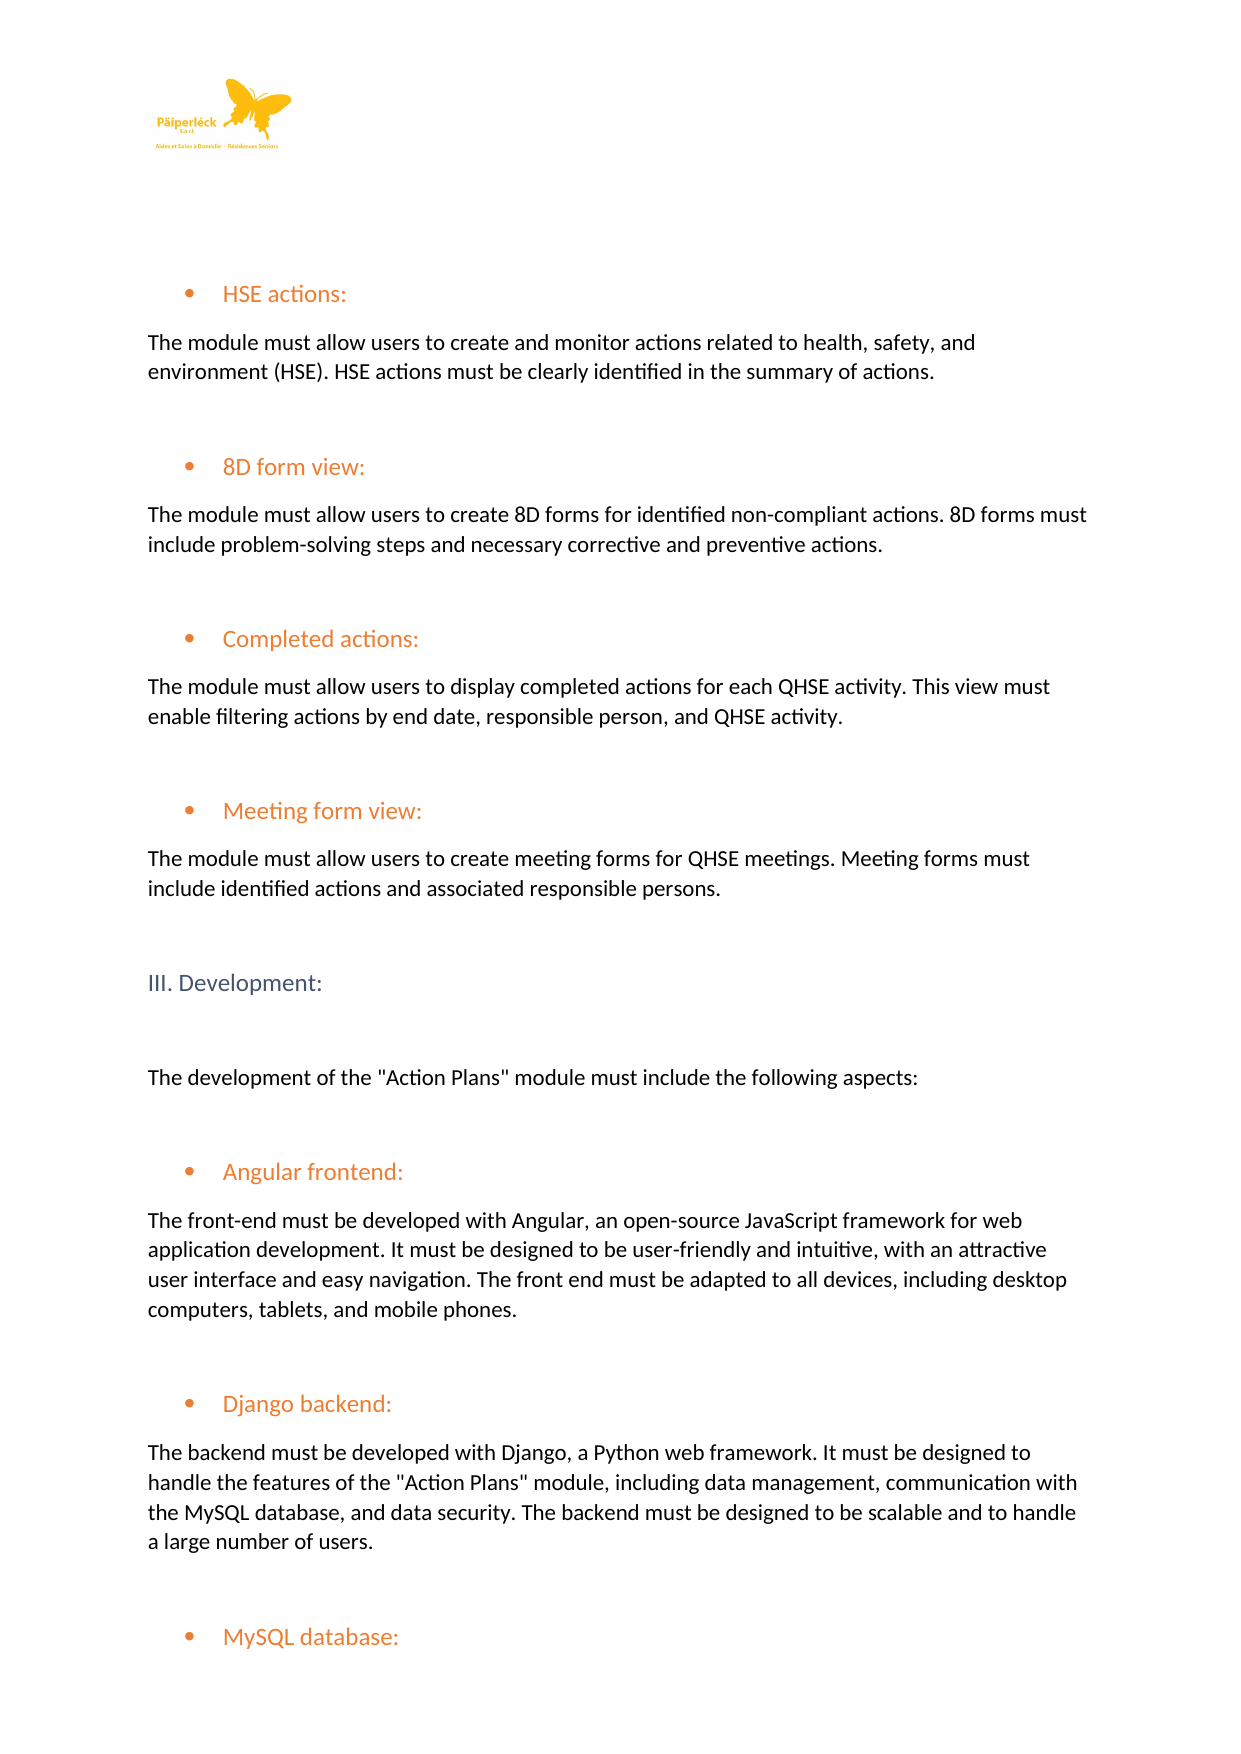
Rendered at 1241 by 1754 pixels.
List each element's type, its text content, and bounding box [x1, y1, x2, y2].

text The module must allow users to display completed actions for each QHSE activity. This view must enable filtering actions by end date, responsible person, and QHSE activity. [148, 672, 1093, 730]
list MySQL database: [185, 1621, 1093, 1651]
list HSE actions: [185, 278, 1093, 309]
list Django backend: [185, 1388, 1093, 1419]
list Completed actions: [185, 623, 1093, 653]
text The backend must be developed with Django, a Python web framework. It must be designed to handle the features of the "Action Plans" module, including data management, communication with the MySQL database, and data security. The backend must be designed to be scalable and to handle a large number of users. [148, 1438, 1093, 1556]
list Angular frontend: [185, 1156, 1093, 1187]
list Meeting form view: [185, 795, 1093, 826]
list 8D form view: [185, 451, 1093, 481]
text The module must allow users to create meeting forms for QHSE meetings. Meeting forms must include identified actions and associated responsible persons. [148, 844, 1093, 902]
text The front-end must be developed with Angular, an open-source JavaScript framework for web application development. It must be designed to be user-friendly and intuitive, with an attractive user interface and easy navigation. The front end must be adapted to all devices, including desktop computers, tablets, and mobile phones. [148, 1206, 1093, 1323]
text The module must allow users to create 8D forms for identified non-compliant actions. 8D forms must include problem-solving steps and necessary corrective and preventive actions. [148, 500, 1093, 558]
text The development of the "Action Plans" module must include the following aspects: [148, 1063, 1093, 1091]
text III. Development: [148, 967, 1093, 998]
text The module must allow users to create and monitor actions related to health, safety, and environment (HSE). HSE actions must be clearly identified in the summary of actions. [148, 328, 1093, 386]
